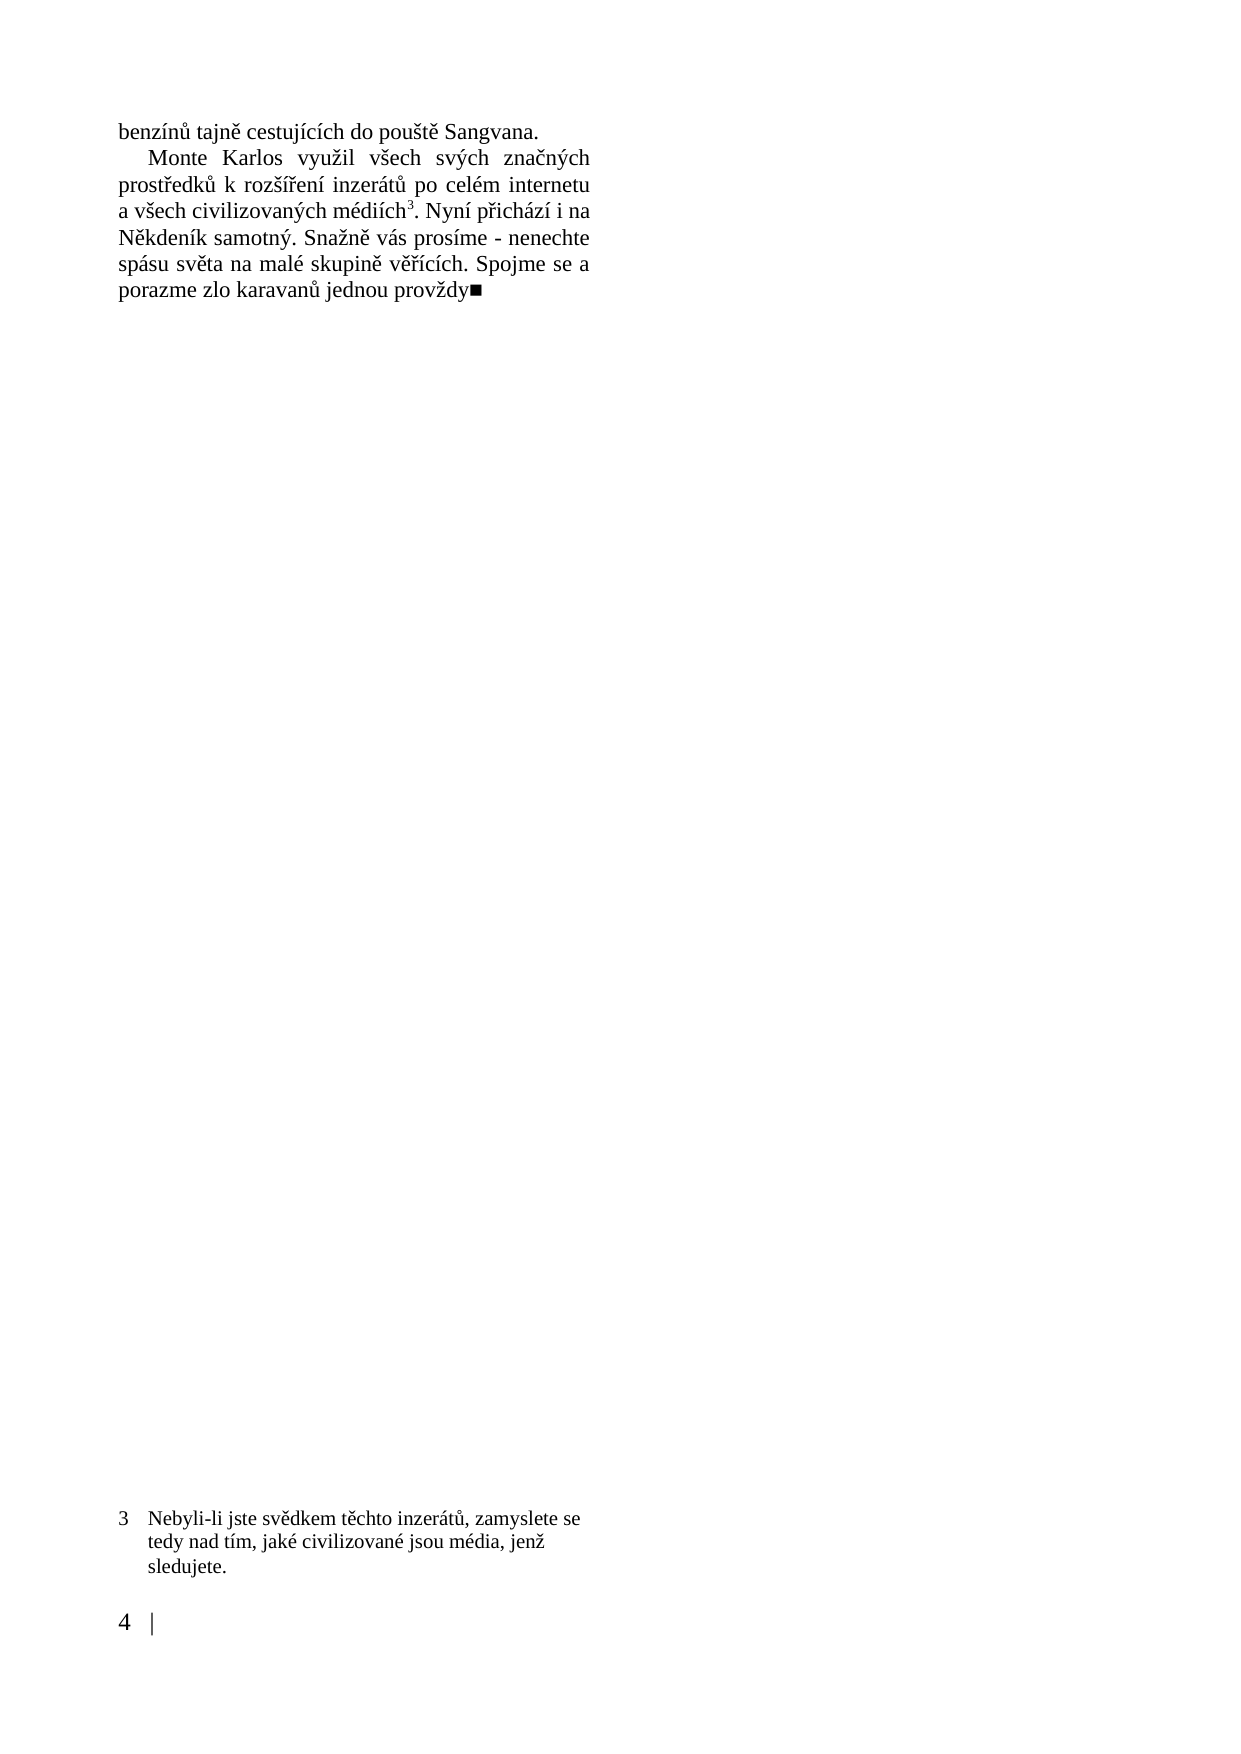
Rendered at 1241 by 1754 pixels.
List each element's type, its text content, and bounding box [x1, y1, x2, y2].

text Nebyli-li jste svědkem těchto inzerátů, zamyslete se tedy nad tím, jaké civilizované jsou média, jenž sledujete. [118, 1505, 591, 1578]
text benzínů tajně cestujících do pouště Sangvana. [118, 118, 591, 144]
text Monte Karlos využil všech svých značných prostředků k rozšíření inzerátů po celém internetu a všech civilizovaných médiích. Nyní přichází i na Někdeník samotný. Snažně vás prosíme - nenechte spásu světa na malé skupině věřících. Spojme se a porazme zlo karavanů jednou provždy■ [118, 144, 591, 303]
